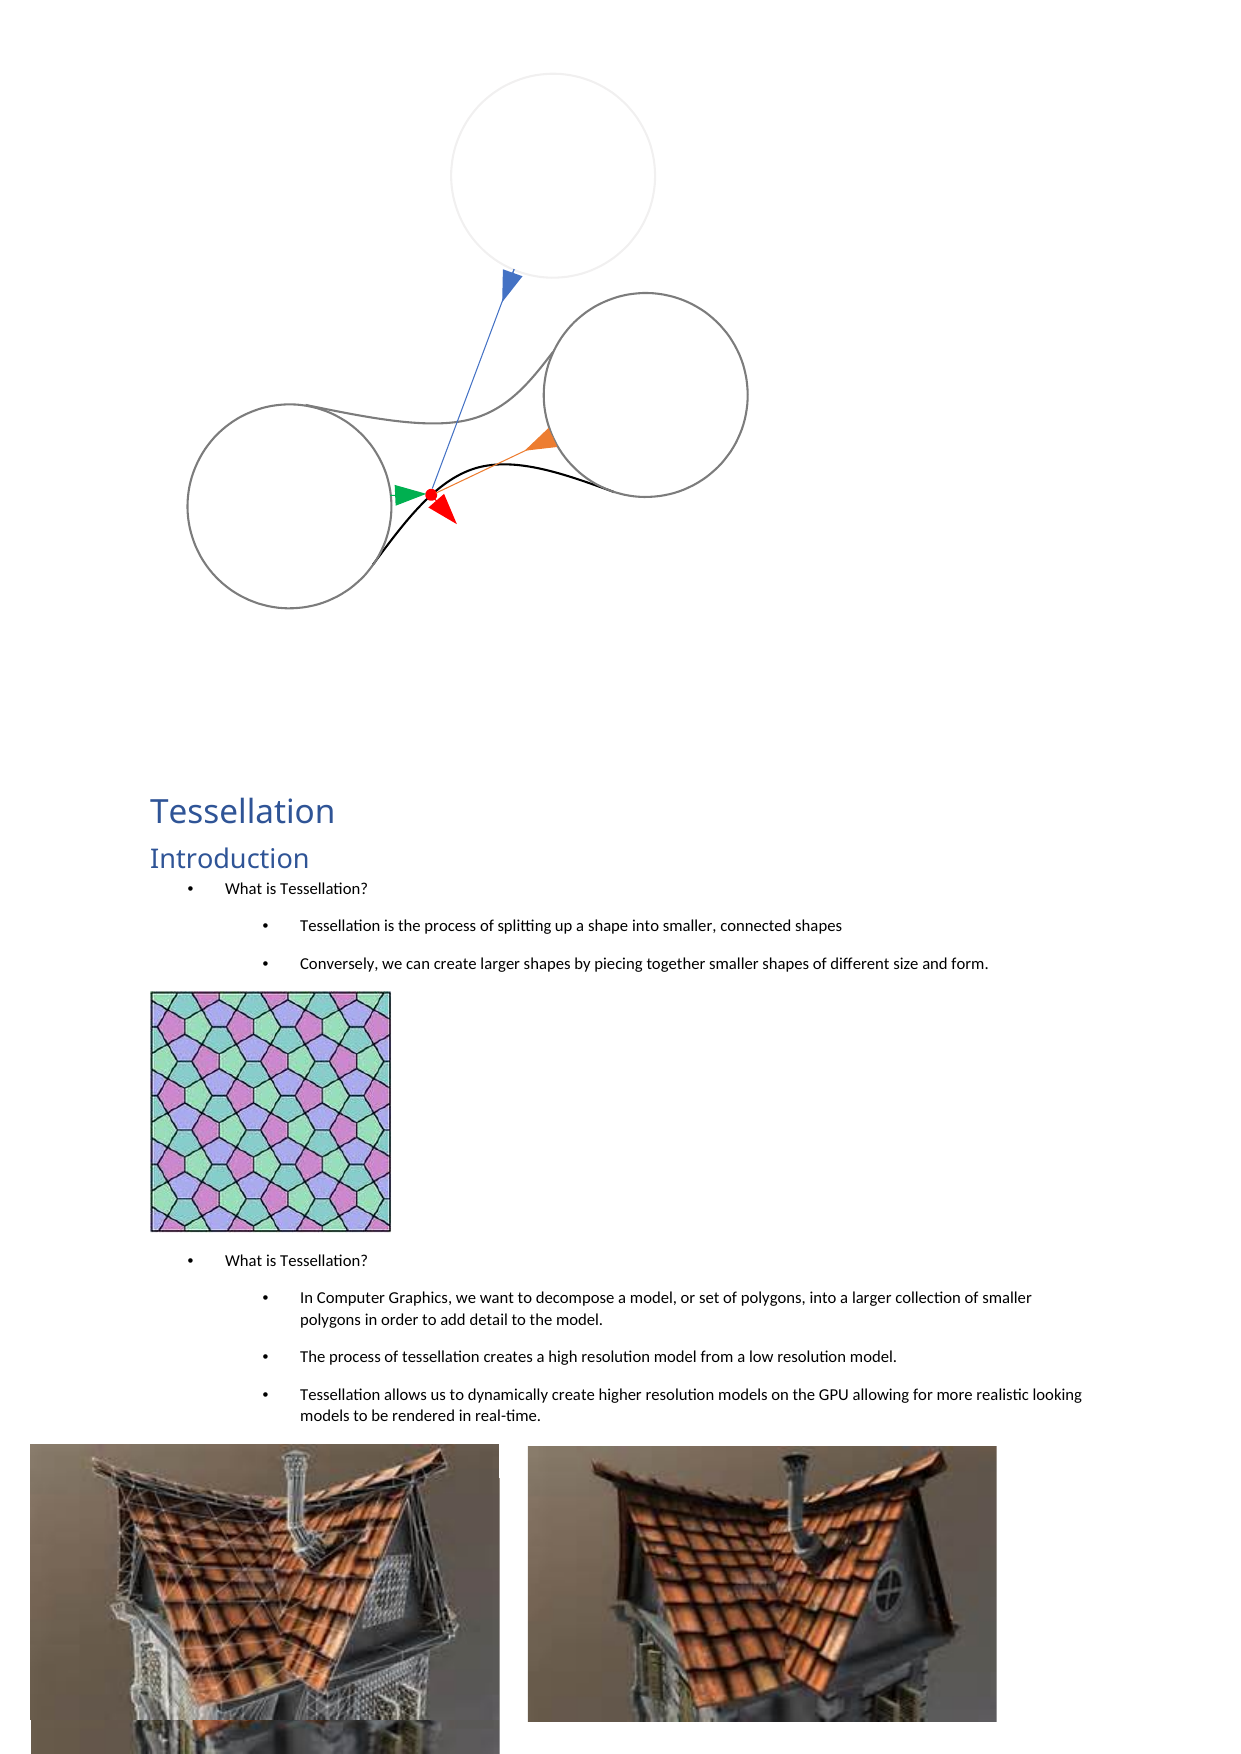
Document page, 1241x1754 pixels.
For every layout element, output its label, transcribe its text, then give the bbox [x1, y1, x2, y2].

list Tessellation is the process of splitting up a shape into smaller, connected shapes [262, 916, 1090, 936]
list The process of tessellation creates a high resolution model from a low resolution model. [262, 1346, 1090, 1367]
list What is Tessellation? [187, 878, 1090, 898]
list In Computer Graphics, we want to decompose a model, or set of polygons, into a larger collection of smaller polygons in order to add detail to the model. [262, 1288, 1090, 1329]
list Conversely, we can create larger shapes by piecing together smaller shapes of different size and form. [262, 953, 1090, 974]
subtitle Introduction [150, 840, 1090, 877]
subtitle Tessellation [150, 788, 1090, 834]
list Tessellation allows us to dynamically create higher resolution models on the GPU allowing for more realistic looking models to be rendered in real-time. [262, 1384, 1090, 1426]
list What is Tessellation? [187, 1250, 1090, 1270]
